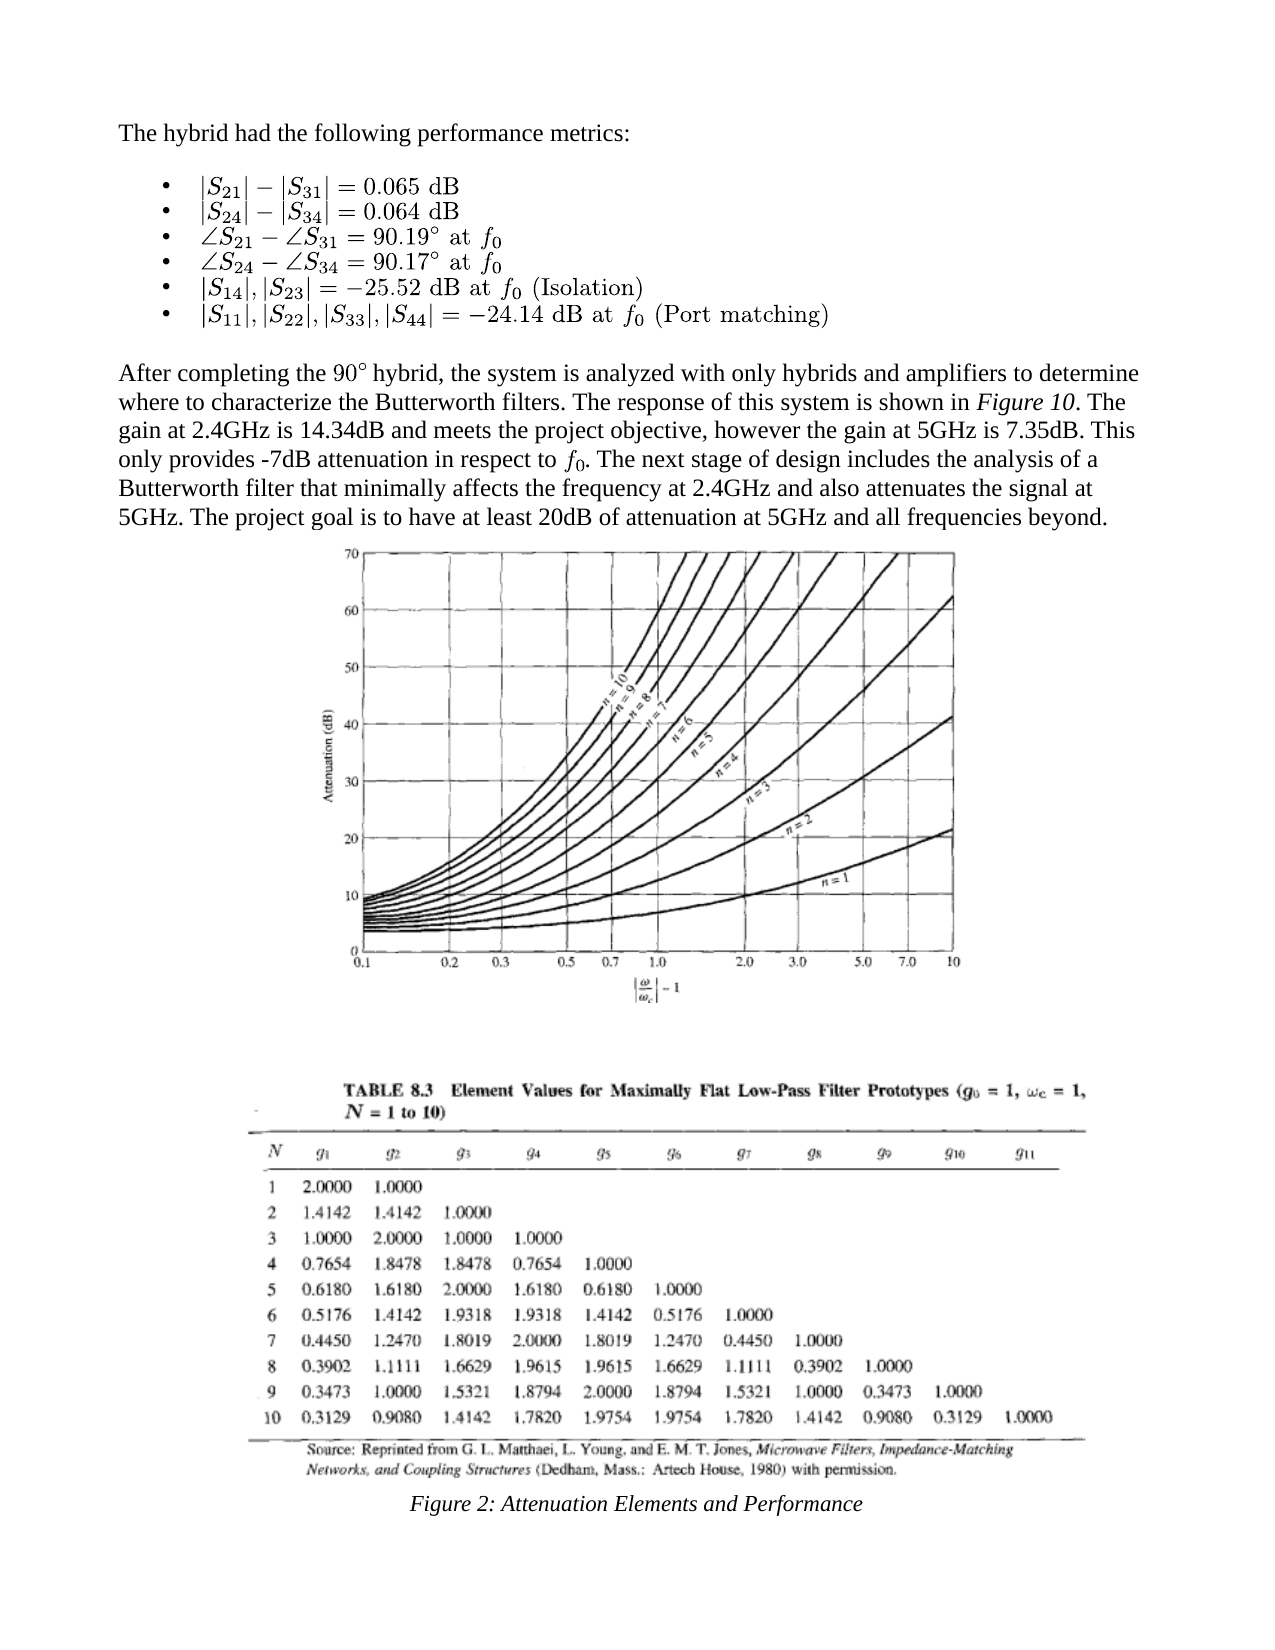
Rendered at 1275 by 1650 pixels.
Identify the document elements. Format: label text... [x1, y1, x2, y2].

text Figure 2: Attenuation Elements and Performance [118, 1031, 1157, 1516]
text After completing the hybrid, the system is analyzed with only hybrids and amplifiers to determine where to characterize the Butterworth filters. The response of this system is shown in Figure 10. The gain at 2.4GHz is 14.34dB and meets the project objective, however the gain at 5GHz is 7.35dB. This only provides -7dB attenuation in respect to . The next stage of design includes the analysis of a Butterworth filter that minimally affects the frequency at 2.4GHz and also attenuates the signal at 5GHz. The project goal is to have at least 20dB of attenuation at 5GHz and all frequencies beyond. [118, 358, 1157, 530]
picture [295, 530, 980, 1003]
picture [229, 1055, 1108, 1490]
text The hybrid had the following performance metrics: [118, 118, 1157, 147]
